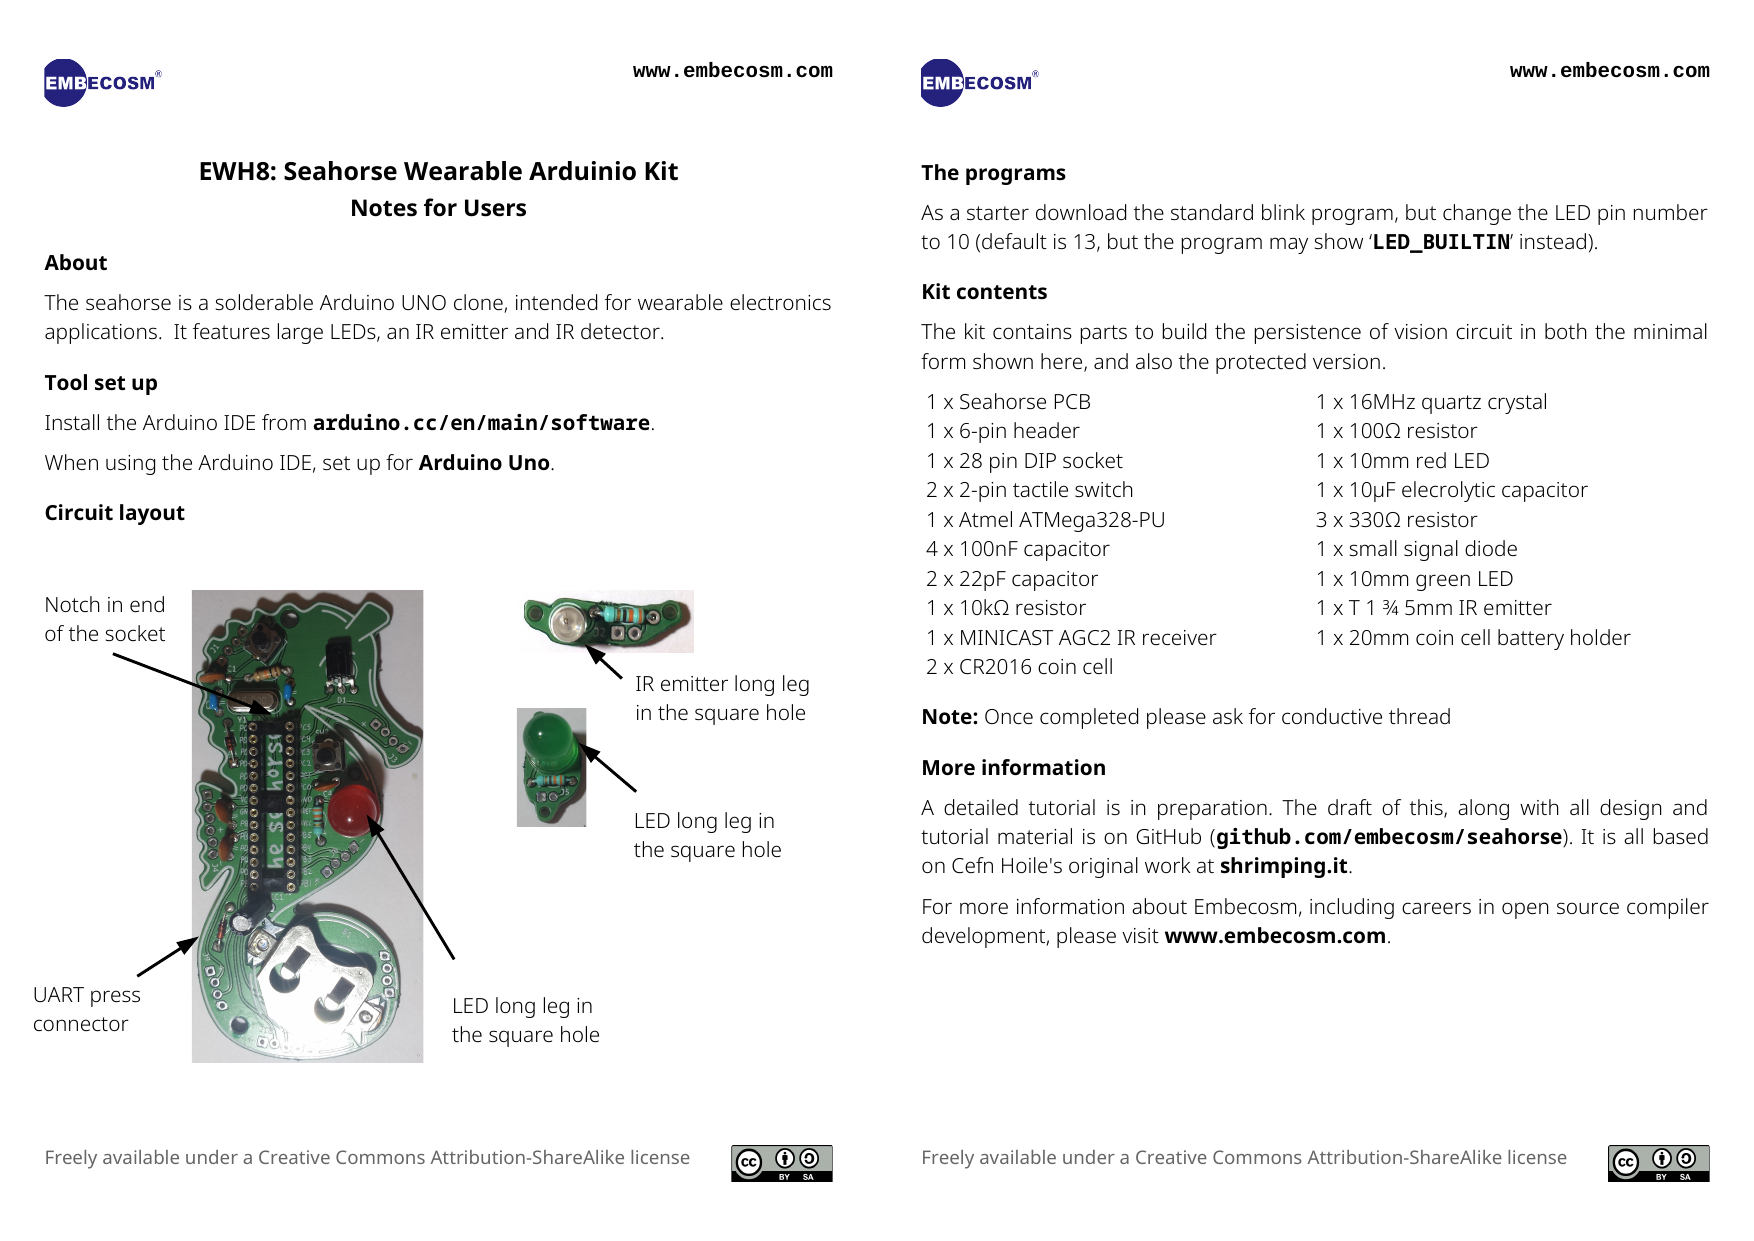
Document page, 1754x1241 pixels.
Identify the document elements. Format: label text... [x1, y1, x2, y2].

picture [921, 59, 1039, 107]
table_cell 1 x T 1 ¾ 5mm IR emitter [1316, 592, 1709, 622]
table_header 1 x 16MHz quartz crystal [1316, 386, 1709, 415]
text When using the Arduino IDE, set up for Arduino Uno. [44, 447, 833, 476]
table_cell 1 x small signal diode [1316, 533, 1709, 563]
text The seahorse is a solderable Arduino UNO clone, intended for wearable electronics applications. It features large LEDs, an IR emitter and IR detector. [44, 287, 833, 346]
text Notes for Users [44, 192, 833, 222]
text A detailed tutorial is in preparation. The draft of this, along with all design and tutorial material is on GitHub (github.com/embecosm/seahorse). It is all based on Cefn Hoile's original work at shrimping.it. [921, 791, 1710, 880]
table_cell 2 x 22pF capacitor [926, 563, 1316, 592]
picture [44, 59, 162, 107]
table_cell 1 x Atmel ATMega328-PU [926, 504, 1316, 533]
subtitle Note: Once completed please ask for conductive thread [921, 701, 1710, 731]
table_cell 1 x MINICAST AGC2 IR receiver [926, 622, 1316, 651]
text For more information about Embecosm, including careers in open source compiler development, please visit www.embecosm.com. [921, 891, 1710, 949]
subtitle Circuit layout [44, 497, 833, 526]
subtitle Kit contents [921, 276, 1710, 306]
text Install the Arduino IDE from arduino.cc/en/main/software. [44, 406, 833, 436]
table_cell 1 x 6-pin header [926, 415, 1316, 445]
subtitle About [44, 247, 833, 276]
table_cell 3 x 330Ω resistor [1316, 504, 1709, 533]
table_cell 2 x CR2016 coin cell [926, 651, 1316, 681]
table_cell [1316, 651, 1709, 681]
table_cell 1 x 10μF elecrolytic capacitor [1316, 474, 1709, 504]
table_cell 1 x 10mm red LED [1316, 445, 1709, 474]
table_cell 1 x 28 pin DIP socket [926, 445, 1316, 474]
text www.embecosm.com [162, 59, 833, 83]
table_cell 1 x 10kΩ resistor [926, 592, 1316, 622]
text Freely available under a Creative Commons Attribution-ShareAlike license [44, 1146, 731, 1169]
table_cell 1 x 20mm coin cell battery holder [1316, 622, 1709, 651]
picture [516, 708, 587, 827]
table_header 1 x Seahorse PCB [926, 386, 1316, 415]
text Freely available under a Creative Commons Attribution-ShareAlike license [921, 1146, 1608, 1169]
table_cell 4 x 100nF capacitor [926, 533, 1316, 563]
subtitle The programs [921, 156, 1710, 186]
table_cell 1 x 100Ω resistor [1316, 415, 1709, 445]
picture [731, 1145, 833, 1182]
picture [191, 590, 424, 1063]
picture [1608, 1145, 1710, 1182]
subtitle Tool set up [44, 366, 833, 396]
text www.embecosm.com [1039, 59, 1710, 83]
table_cell 2 x 2-pin tactile switch [926, 474, 1316, 504]
title EWH8: Seahorse Wearable Arduinio Kit [44, 156, 833, 186]
text As a starter download the standard blink program, but change the LED pin number to 10 (default is 13, but the program may show ‘LED_BUILTIN’ instead). [921, 197, 1710, 256]
text The kit contains parts to build the persistence of vision circuit in both the minimal form shown here, and also the protected version. [921, 316, 1710, 375]
picture [516, 590, 694, 653]
subtitle More information [921, 751, 1710, 781]
table_cell 1 x 10mm green LED [1316, 563, 1709, 592]
